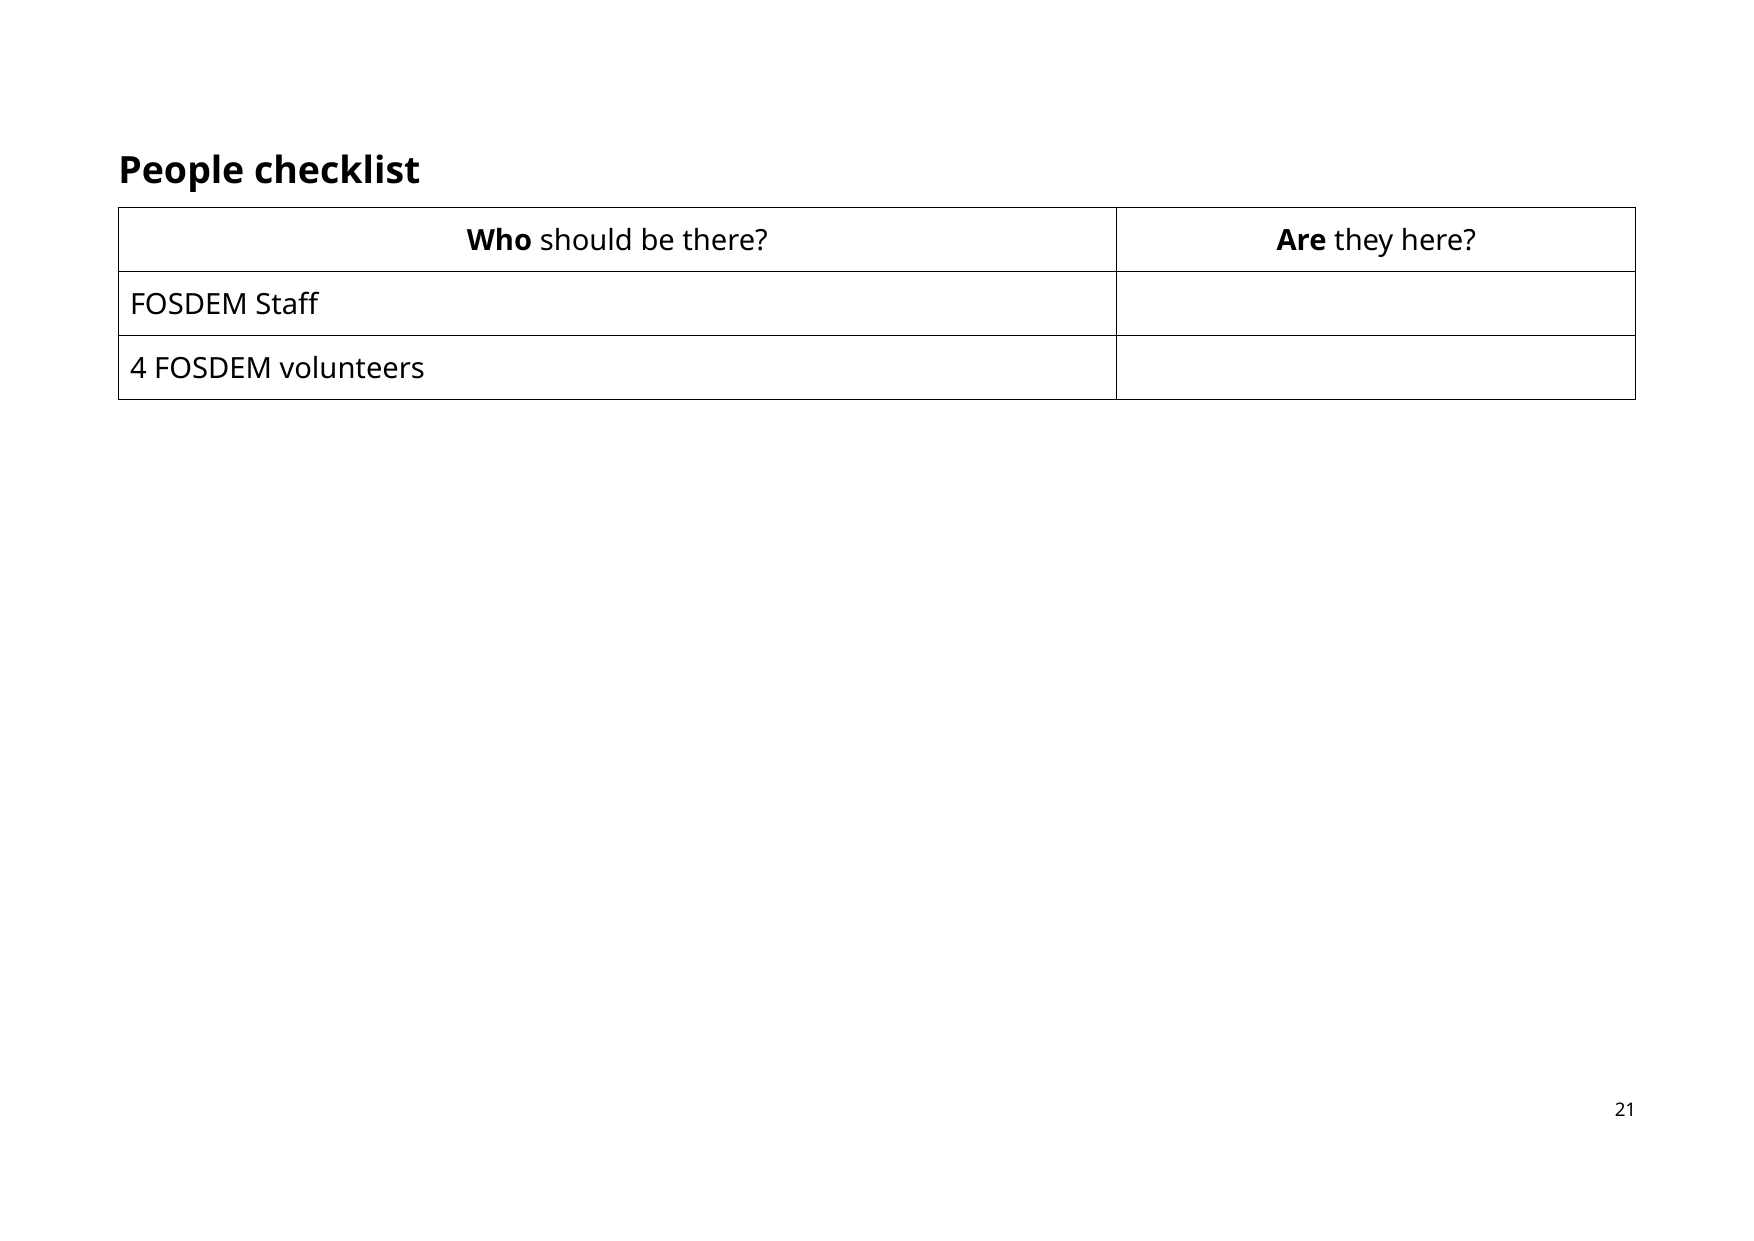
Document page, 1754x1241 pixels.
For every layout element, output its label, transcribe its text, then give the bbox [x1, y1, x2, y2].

subtitle People checklist [118, 143, 1636, 194]
table_header Are they here? [1117, 208, 1635, 271]
table_cell [1117, 272, 1635, 335]
table_header Who should be there? [119, 208, 1116, 271]
table_cell [1117, 336, 1635, 399]
table_cell FOSDEM Staff [119, 272, 1116, 335]
table_cell 4 FOSDEM volunteers [119, 336, 1116, 399]
